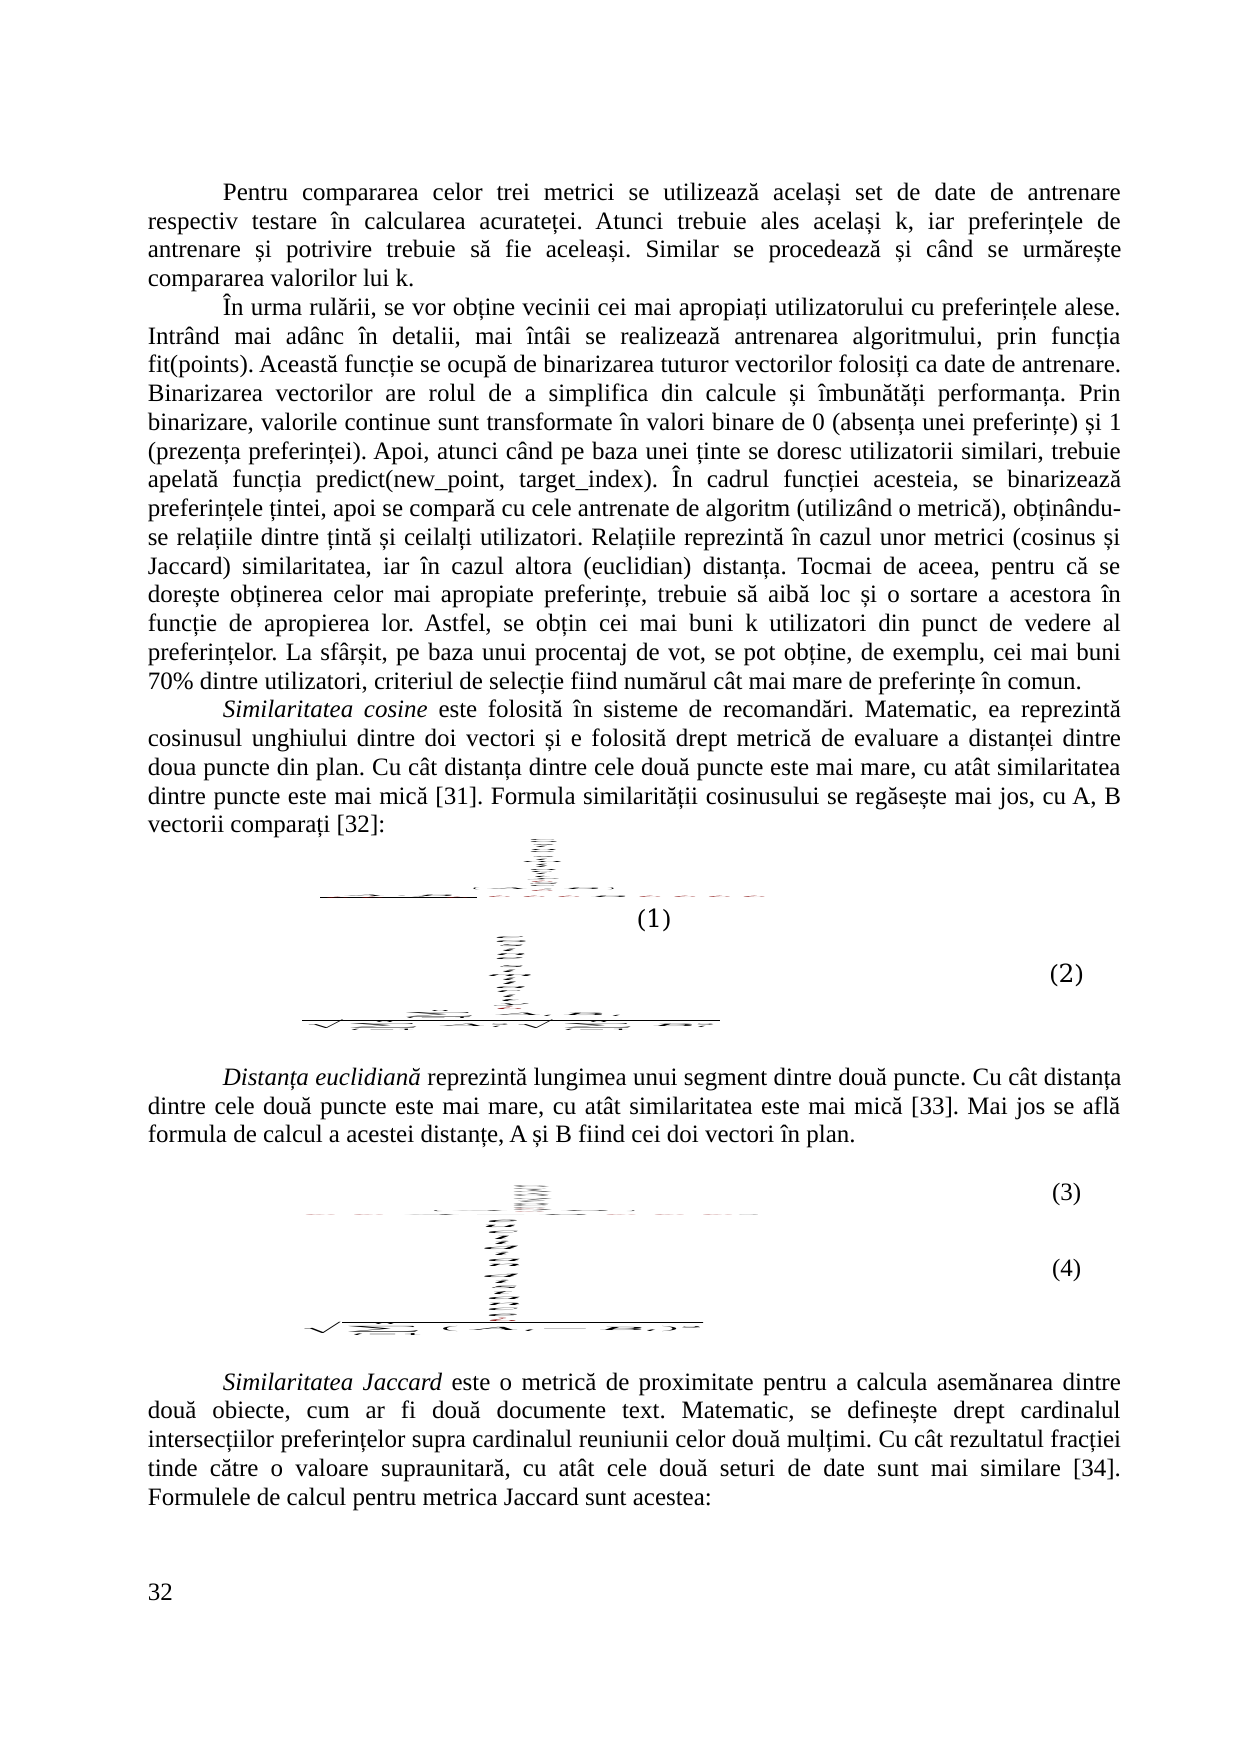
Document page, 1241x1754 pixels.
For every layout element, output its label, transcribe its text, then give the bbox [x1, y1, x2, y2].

text (1) [148, 838, 1085, 932]
text Similaritatea Jaccard este o metrică de proximitate pentru a calcula asemănarea dintre două obiecte, cum ar fi două documente text. Matematic, se definește drept cardinalul intersecțiilor preferințelor supra cardinalul reuniunii celor două mulțimi. Cu cât rezultatul fracției tinde către o valoare supraunitară, cu atât cele două seturi de date sunt mai similare [34]. Formulele de calcul pentru metrica Jaccard sunt acestea: [148, 1367, 1122, 1511]
text Distanța euclidiană reprezintă lungimea unui segment dintre două puncte. Cu cât distanța dintre cele două puncte este mai mare, cu atât similaritatea este mai mică [33]. Mai jos se află formula de calcul a acestei distanțe, A și B fiind cei doi vectori în plan. [148, 1062, 1122, 1148]
text (2) [148, 935, 1085, 1030]
text (4) [148, 1218, 1085, 1335]
text (3) [148, 1177, 1085, 1215]
text Similaritatea cosine este folosită în sisteme de recomandări. Matematic, ea reprezintă cosinusul unghiului dintre doi vectori și e folosită drept metrică de evaluare a distanței dintre doua puncte din plan. Cu cât distanța dintre cele două puncte este mai mare, cu atât similaritatea dintre puncte este mai mică [31]. Formula similarității cosinusului se regăsește mai jos, cu A, B vectorii comparați [32]: [148, 694, 1122, 838]
text În urma rulării, se vor obține vecinii cei mai apropiați utilizatorului cu preferințele alese. Intrând mai adânc în detalii, mai întâi se realizează antrenarea algoritmului, prin funcția fit(points). Această funcție se ocupă de binarizarea tuturor vectorilor folosiți ca date de antrenare. Binarizarea vectorilor are rolul de a simplifica din calcule și îmbunătăți performanța. Prin binarizare, valorile continue sunt transformate în valori binare de 0 (absența unei preferințe) și 1 (prezența preferinței). Apoi, atunci când pe baza unei ținte se doresc utilizatorii similari, trebuie apelată funcția predict(new_point, target_index). În cadrul funcției acesteia, se binarizează preferințele țintei, apoi se compară cu cele antrenate de algoritm (utilizând o metrică), obținându-se relațiile dintre țintă și ceilalți utilizatori. Relațiile reprezintă în cazul unor metrici (cosinus și Jaccard) similaritatea, iar în cazul altora (euclidian) distanța. Tocmai de aceea, pentru că se dorește obținerea celor mai apropiate preferințe, trebuie să aibă loc și o sortare a acestora în funcție de apropierea lor. Astfel, se obțin cei mai buni k utilizatori din punct de vedere al preferințelor. La sfârșit, pe baza unui procentaj de vot, se pot obține, de exemplu, cei mai buni 70% dintre utilizatori, criteriul de selecție fiind numărul cât mai mare de preferințe în comun. [148, 292, 1122, 694]
text Pentru compararea celor trei metrici se utilizează același set de date de antrenare respectiv testare în calcularea acurateței. Atunci trebuie ales același k, iar preferințele de antrenare și potrivire trebuie să fie aceleași. Similar se procedează și când se urmărește compararea valorilor lui k. [148, 177, 1122, 292]
